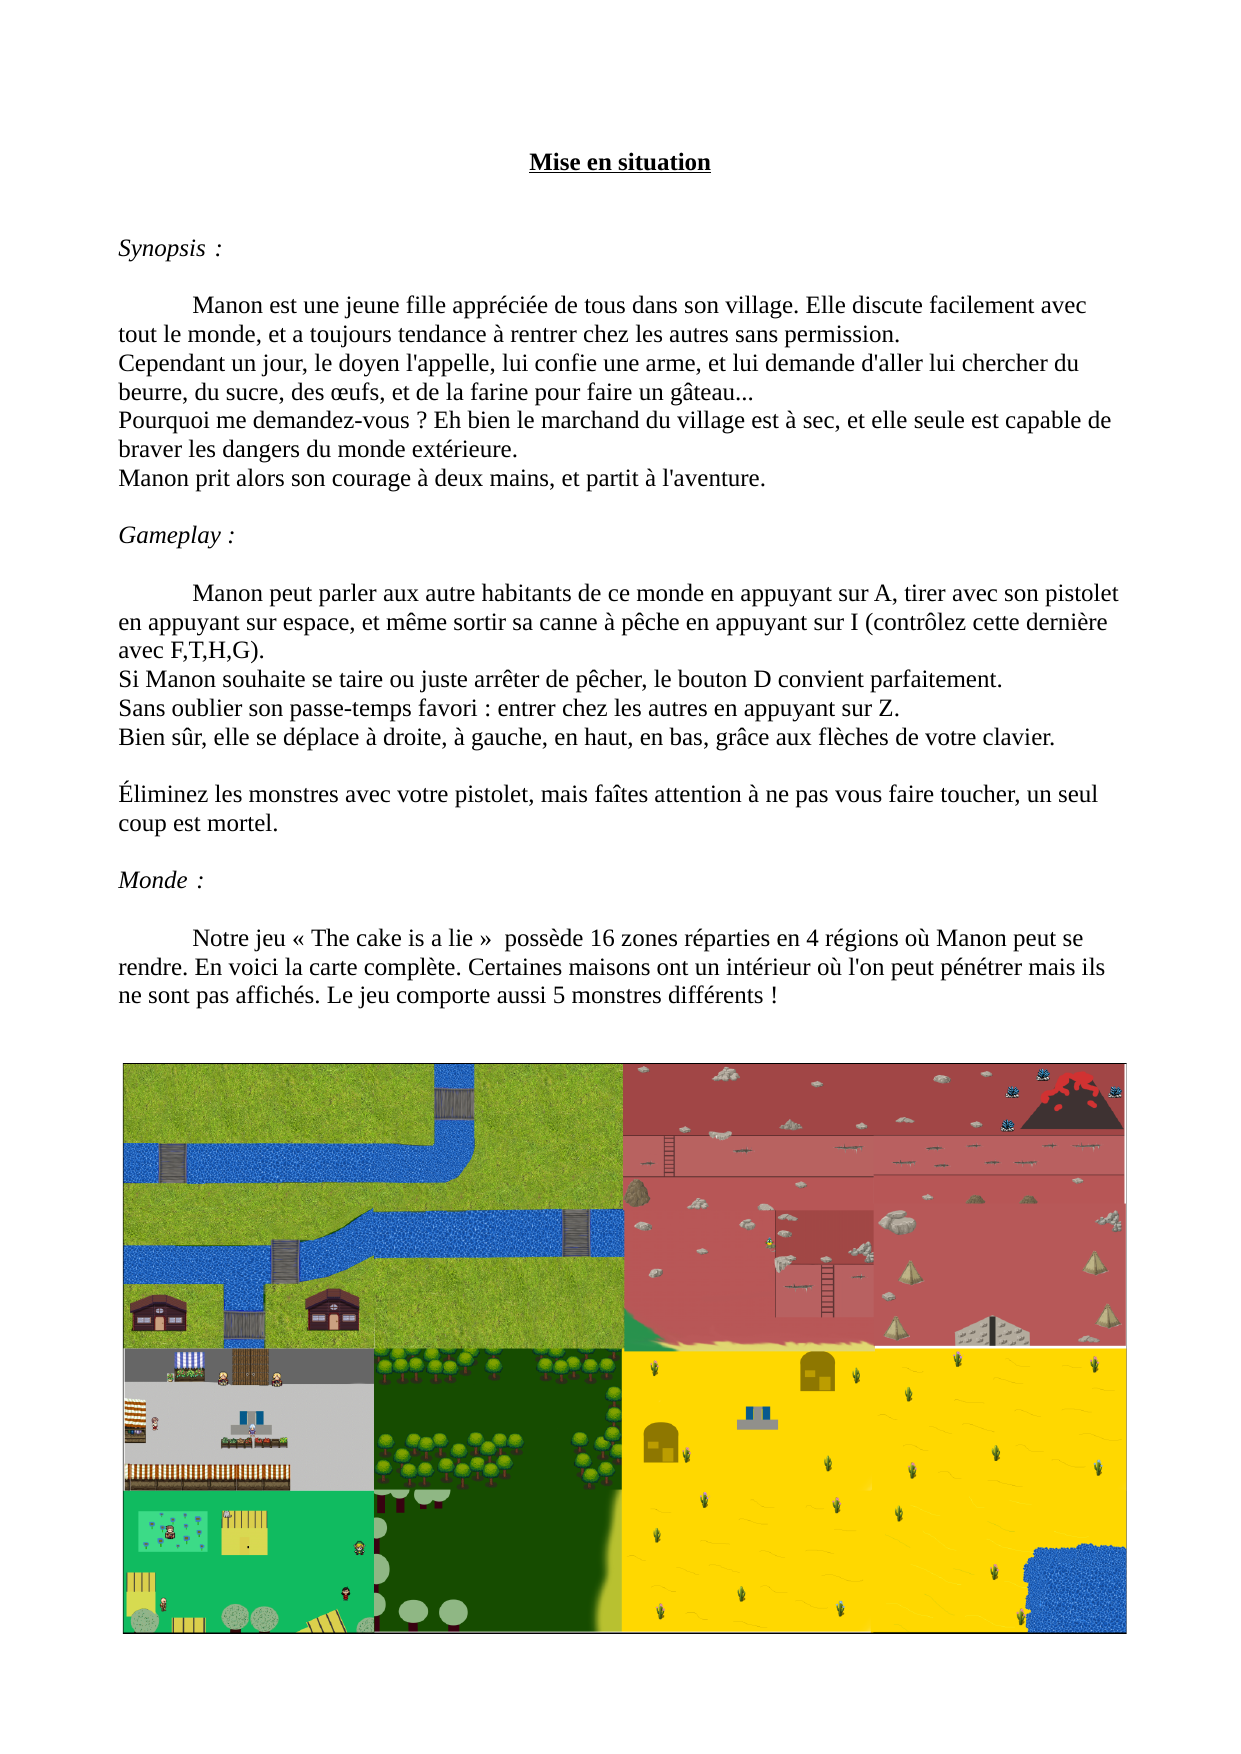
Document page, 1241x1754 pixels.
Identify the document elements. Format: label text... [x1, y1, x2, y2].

text Gameplay : [118, 521, 1122, 549]
text Manon est une jeune fille appréciée de tous dans son village. Elle discute facilement avec tout le monde, et a toujours tendance à rentrer chez les autres sans permission. [118, 291, 1122, 348]
text Notre jeu « The cake is a lie » possède 16 zones réparties en 4 régions où Manon peut se rendre. En voici la carte complète. Certaines maisons ont un intérieur où l'on peut pénétrer mais ils ne sont pas affichés. Le jeu comporte aussi 5 monstres différents ! [118, 923, 1122, 1009]
text Manon prit alors son courage à deux mains, et partit à l'aventure. [118, 463, 1122, 492]
text Mise en situation [118, 147, 1122, 176]
text Éliminez les monstres avec votre pistolet, mais faîtes attention à ne pas vous faire toucher, un seul coup est mortel. [118, 779, 1122, 837]
text Si Manon souhaite se taire ou juste arrêter de pêcher, le bouton D convient parfaitement. [118, 664, 1122, 693]
text Monde : [118, 866, 1122, 894]
text Sans oublier son passe-temps favori : entrer chez les autres en appuyant sur Z. [118, 693, 1122, 722]
text Pourquoi me demandez-vous ? Eh bien le marchand du village est à sec, et elle seule est capable de braver les dangers du monde extérieure. [118, 406, 1122, 463]
text Manon peut parler aux autre habitants de ce monde en appuyant sur A, tirer avec son pistolet en appuyant sur espace, et même sortir sa canne à pêche en appuyant sur I (contrôlez cette dernière avec F,T,H,G). [118, 578, 1122, 664]
picture [122, 1063, 1127, 1634]
text Synopsis : [118, 233, 1122, 262]
text Cependant un jour, le doyen l'appelle, lui confie une arme, et lui demande d'aller lui chercher du beurre, du sucre, des œufs, et de la farine pour faire un gâteau... [118, 348, 1122, 406]
text Bien sûr, elle se déplace à droite, à gauche, en haut, en bas, grâce aux flèches de votre clavier. [118, 722, 1122, 751]
